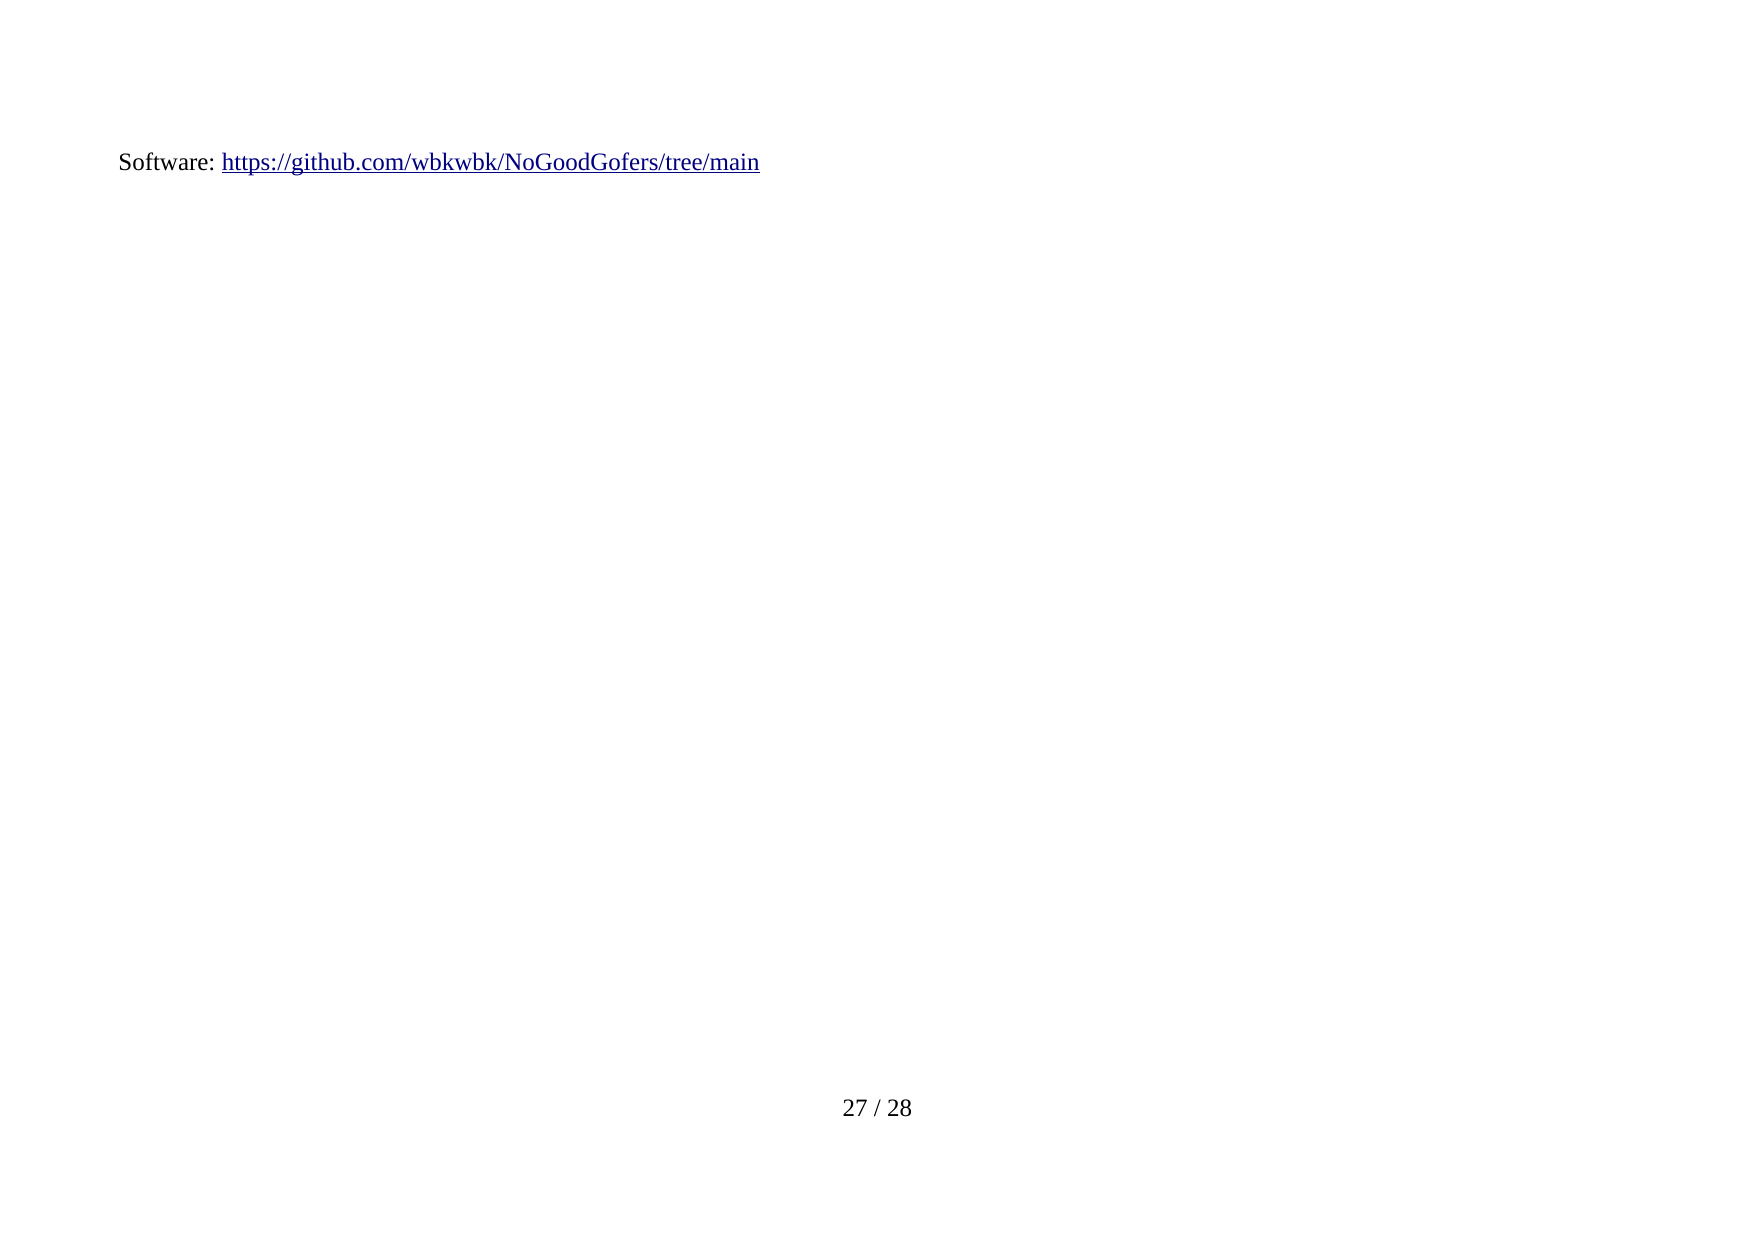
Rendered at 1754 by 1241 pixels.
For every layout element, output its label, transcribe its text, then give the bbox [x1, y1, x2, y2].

text Software: https://github.com/wbkwbk/NoGoodGofers/tree/main [118, 147, 1636, 176]
